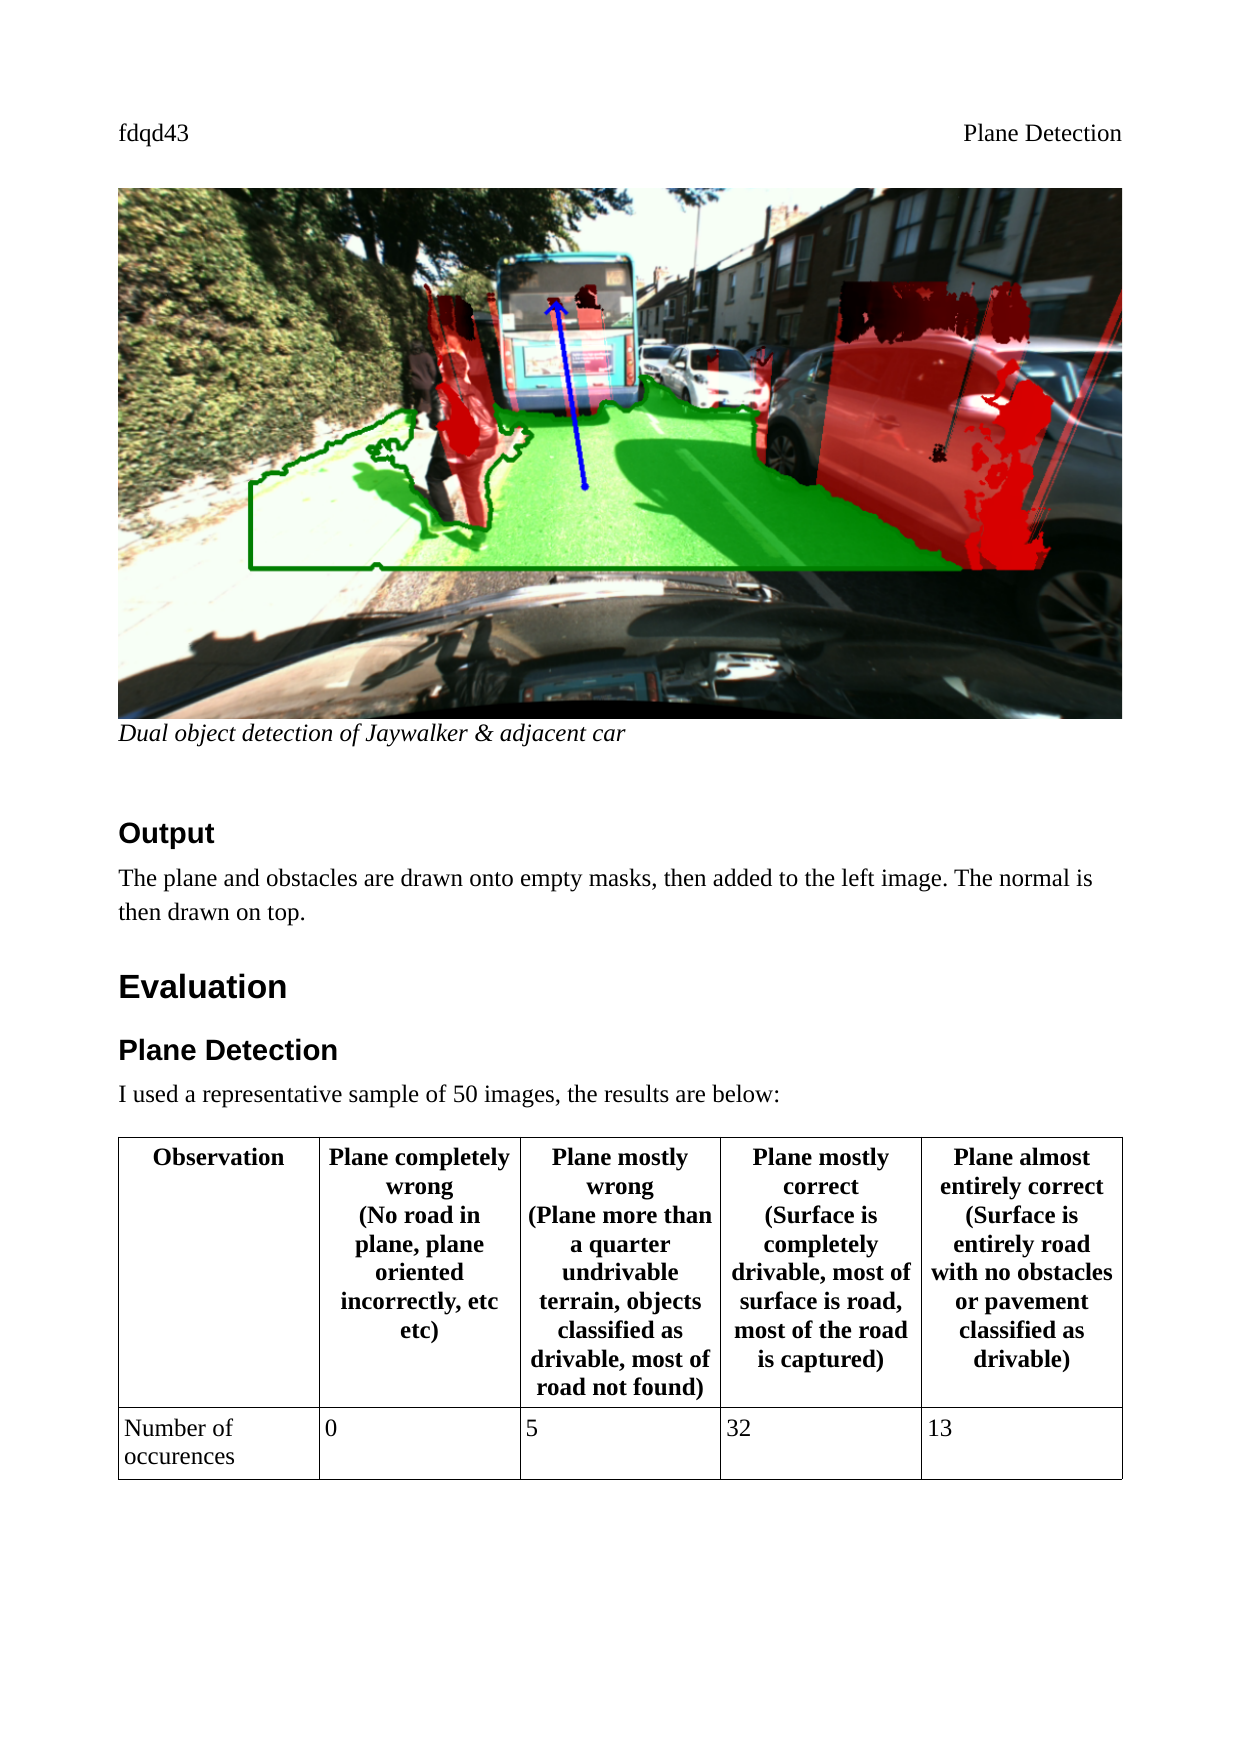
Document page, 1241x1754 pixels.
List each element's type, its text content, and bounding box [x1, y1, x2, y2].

text I used a representative sample of 50 images, the results are below: [118, 1079, 1122, 1108]
table_cell 0 [320, 1408, 520, 1479]
subtitle Output [118, 816, 1122, 850]
subtitle Evaluation [118, 967, 1122, 1006]
text Dual object detection of Jaywalker & adjacent car [118, 719, 1122, 747]
subtitle Plane Detection [118, 1033, 1122, 1067]
table_header Plane mostly wrong (Plane more than a quarter undrivable terrain, objects classified as drivable, most of road not found) [521, 1138, 720, 1407]
table_header Plane completely wrong (No road in plane, plane oriented incorrectly, etc etc) [320, 1138, 520, 1407]
picture [118, 188, 1123, 719]
table_cell 32 [721, 1408, 921, 1479]
table_cell 13 [922, 1408, 1122, 1479]
table_cell Number of occurences [119, 1408, 319, 1479]
table_header Plane almost entirely correct (Surface is entirely road with no obstacles or pavement classified as drivable) [922, 1138, 1122, 1407]
table_header Observation [119, 1138, 319, 1407]
text The plane and obstacles are drawn onto empty masks, then added to the left image. The normal is then drawn on top. [118, 863, 1122, 926]
table_cell 5 [521, 1408, 720, 1479]
table_header Plane mostly correct (Surface is completely drivable, most of surface is road, most of the road is captured) [721, 1138, 921, 1407]
